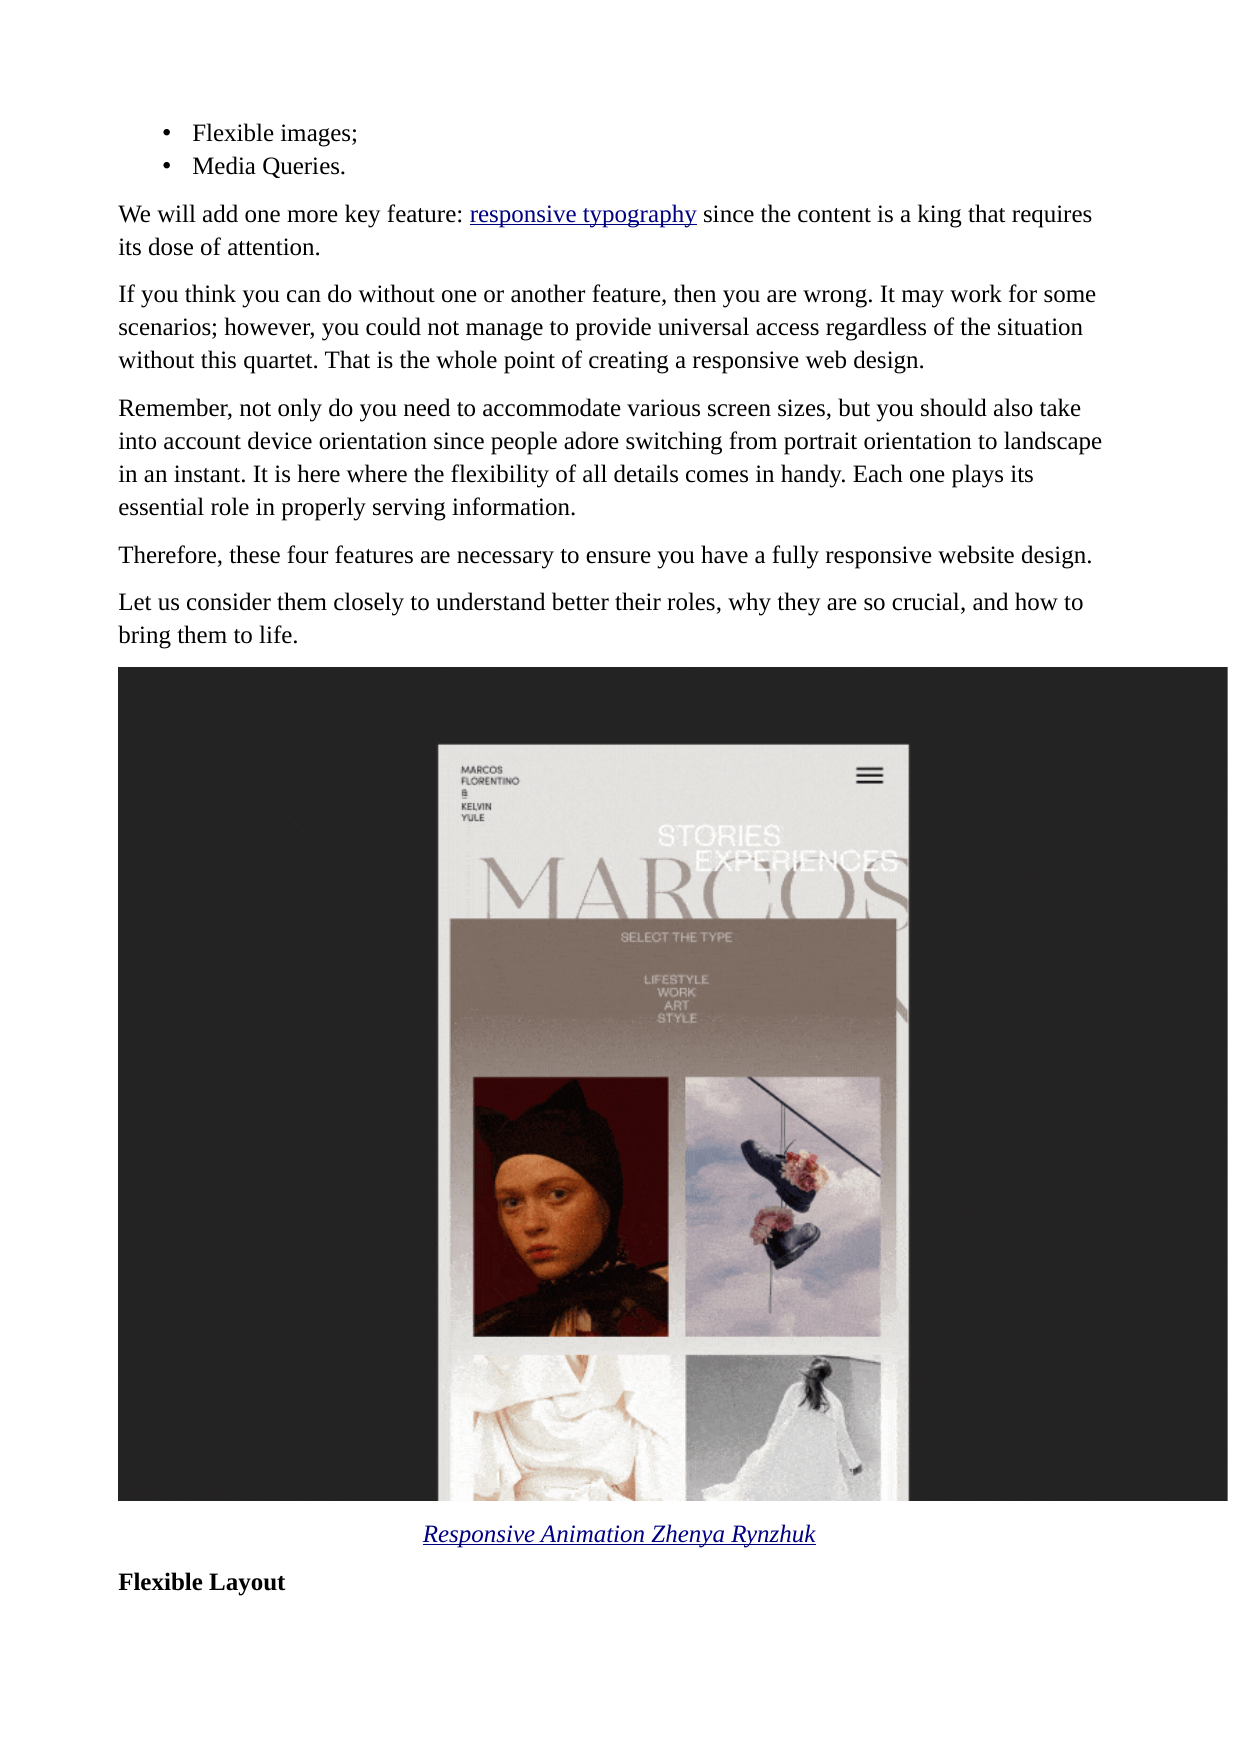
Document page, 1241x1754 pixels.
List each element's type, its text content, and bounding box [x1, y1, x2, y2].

text If you think you can do without one or another feature, then you are wrong. It may work for some scenarios; however, you could not manage to provide universal access regardless of the situation without this quartet. That is the whole point of creating a responsive web design. [118, 279, 1122, 374]
text Responsive Animation Zhenya Rynzhuk [118, 1519, 1122, 1548]
text We will add one more key feature: responsive typography since the content is a king that requires its dose of attention. [118, 199, 1122, 261]
text Let us consider them closely to understand better their roles, why they are so crucial, and how to bring them to life. [118, 587, 1122, 649]
picture [118, 667, 1228, 1501]
text Remember, not only do you need to accommodate various screen sizes, but you should also take into account device orientation since people adore switching from portrait orientation to landscape in an instant. It is here where the flexibility of all details comes in handy. Each one plays its essential role in properly serving information. [118, 393, 1122, 521]
text Flexible Layout [118, 1567, 1122, 1595]
text Therefore, these four features are necessary to ensure you have a fully responsive website design. [118, 540, 1122, 568]
list Flexible images; [162, 118, 1122, 147]
list Media Queries. [162, 151, 1122, 180]
